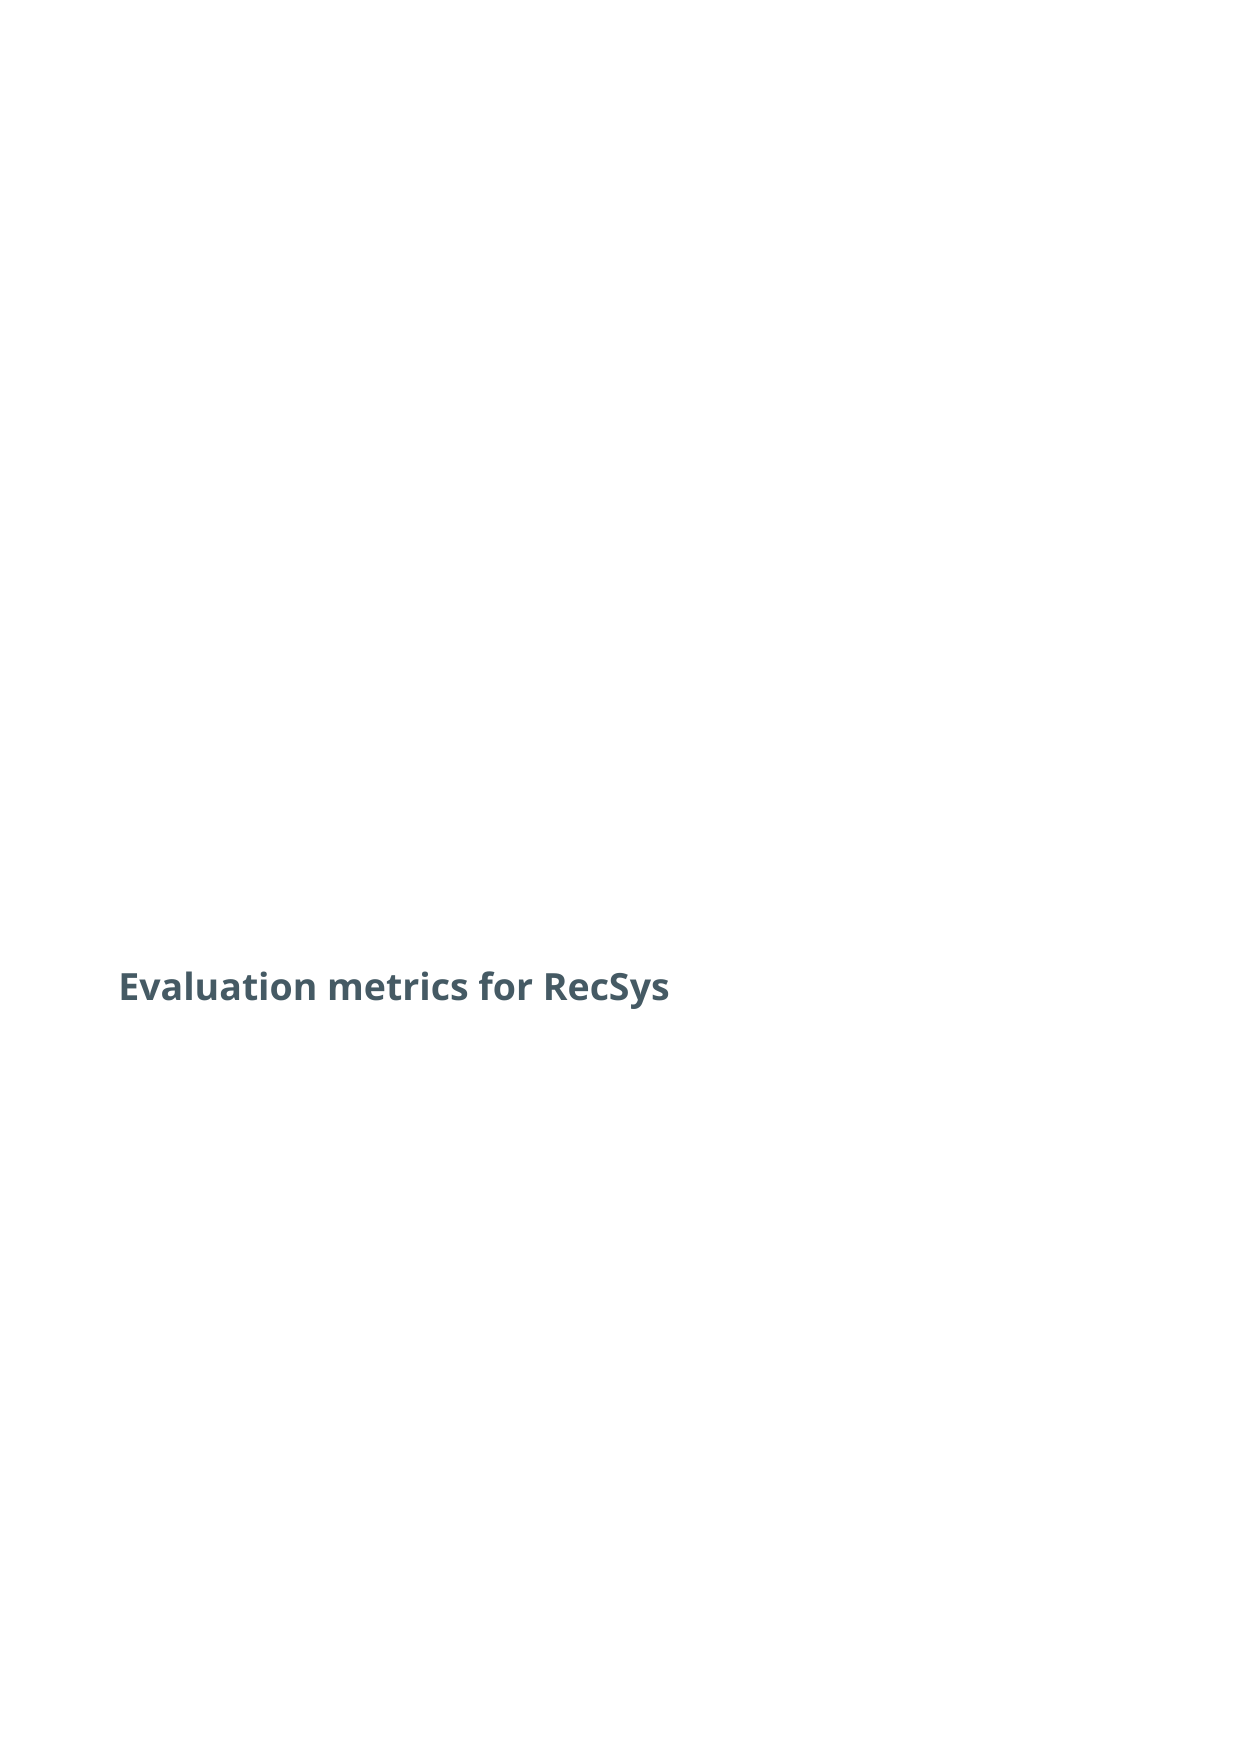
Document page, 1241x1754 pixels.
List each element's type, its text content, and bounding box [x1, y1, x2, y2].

subtitle Evaluation metrics for RecSys [118, 960, 1122, 1011]
